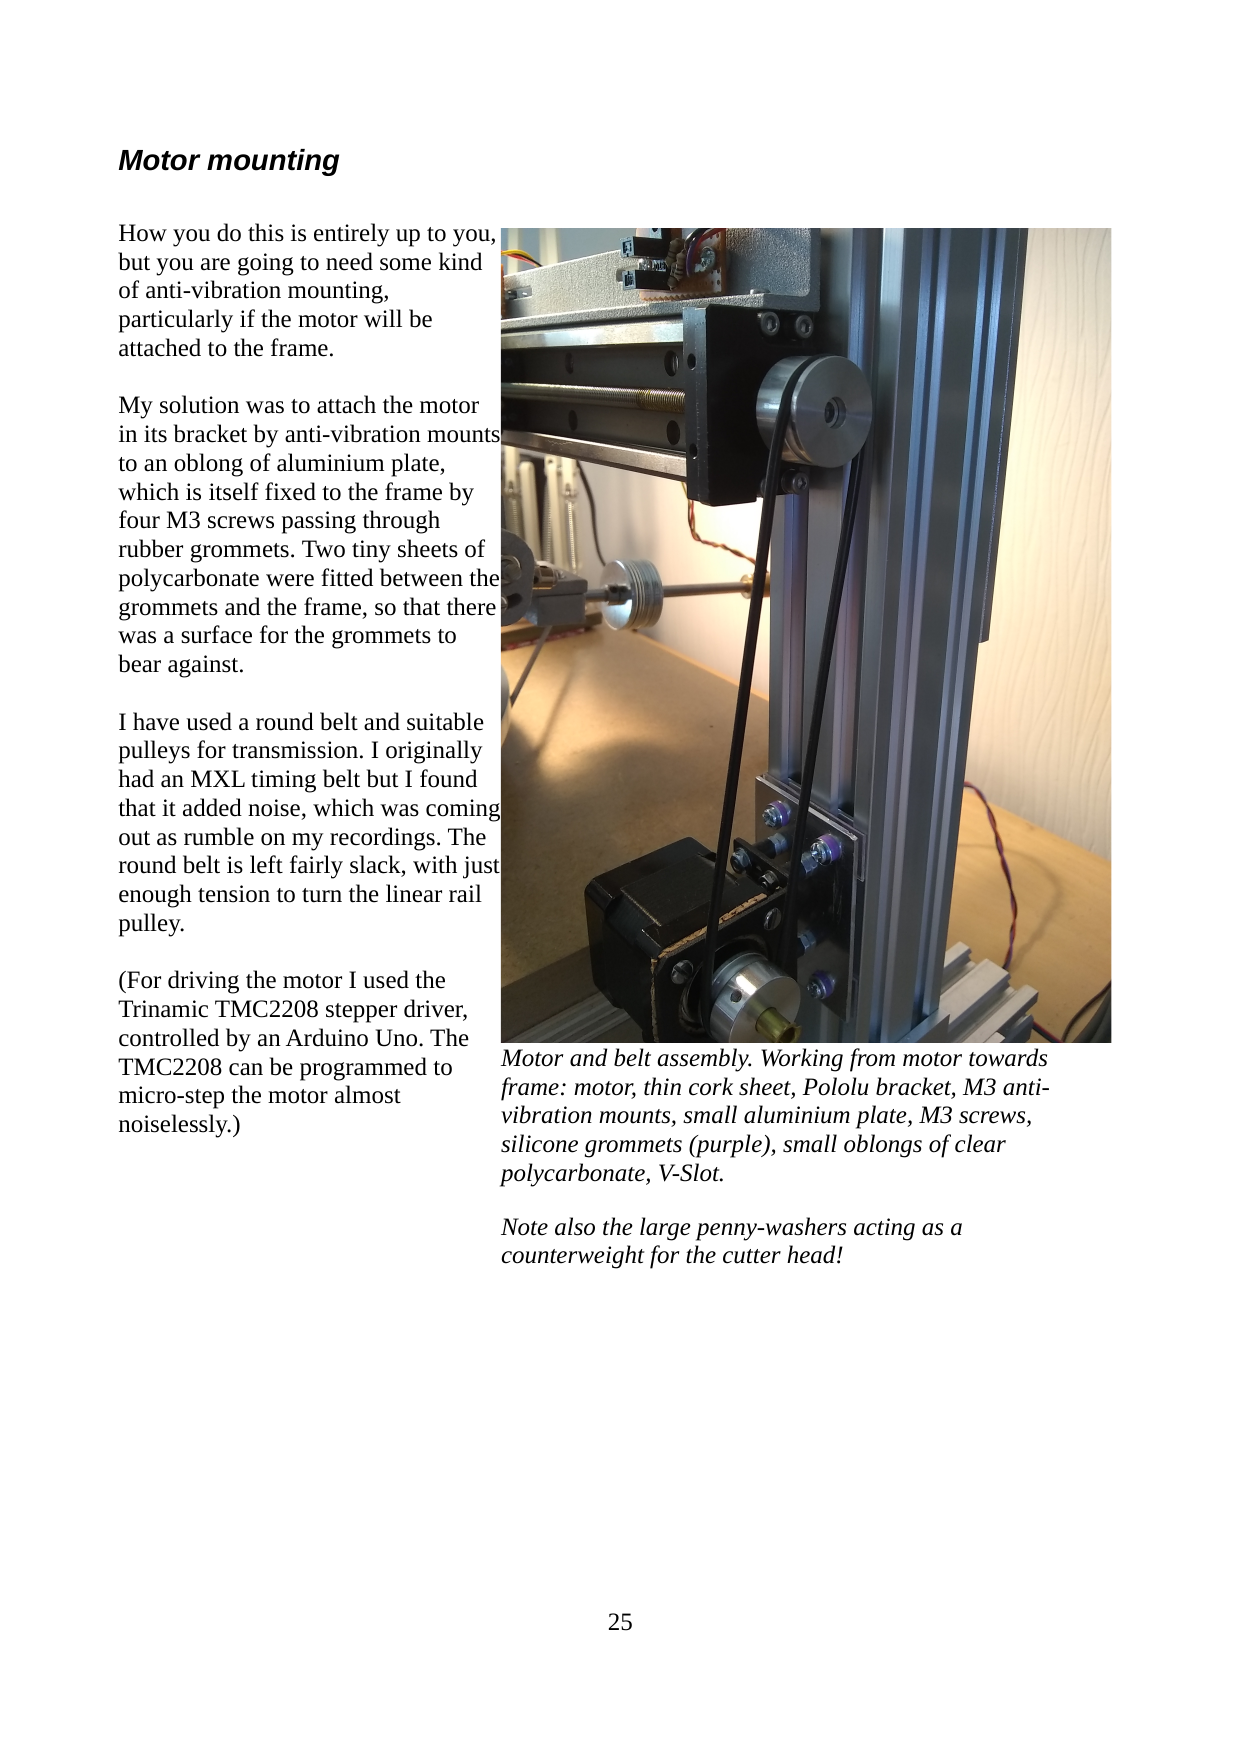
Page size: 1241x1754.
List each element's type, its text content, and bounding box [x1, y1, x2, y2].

text How you do this is entirely up to you, but you are going to need some kind of anti-vibration mounting, particularly if the motor will be attached to the frame. [118, 218, 1122, 362]
text [501, 1187, 1112, 1212]
text I have used a round belt and suitable pulleys for transmission. I originally had an MXL timing belt but I found that it added noise, which was coming out as rumble on my recordings. The round belt is left fairly slack, with just enough tension to turn the linear rail pulley. [118, 707, 500, 937]
subtitle Motor mounting [118, 143, 1122, 177]
text My solution was to attach the motor in its bracket by anti-vibration mounts to an oblong of aluminium plate, which is itself fixed to the frame by four M3 screws passing through rubber grommets. Two tiny sheets of polycarbonate were fitted between the grommets and the frame, so that there was a surface for the grommets to bear against. [118, 390, 500, 678]
text Motor and belt assembly. Working from motor towards frame: motor, thin cork sheet, Pololu bracket, M3 anti-vibration mounts, small aluminium plate, M3 screws, silicone grommets (purple), small oblongs of clear polycarbonate, V-Slot. [501, 1043, 1112, 1187]
picture [500, 228, 1112, 1043]
text (For driving the motor I used the Trinamic TMC2208 stepper driver, controlled by an Arduino Uno. The TMC2208 can be programmed to micro-step the motor almost noiselessly.) [118, 965, 501, 1138]
text Note also the large penny-washers acting as a counterweight for the cutter head! [501, 1212, 1112, 1269]
